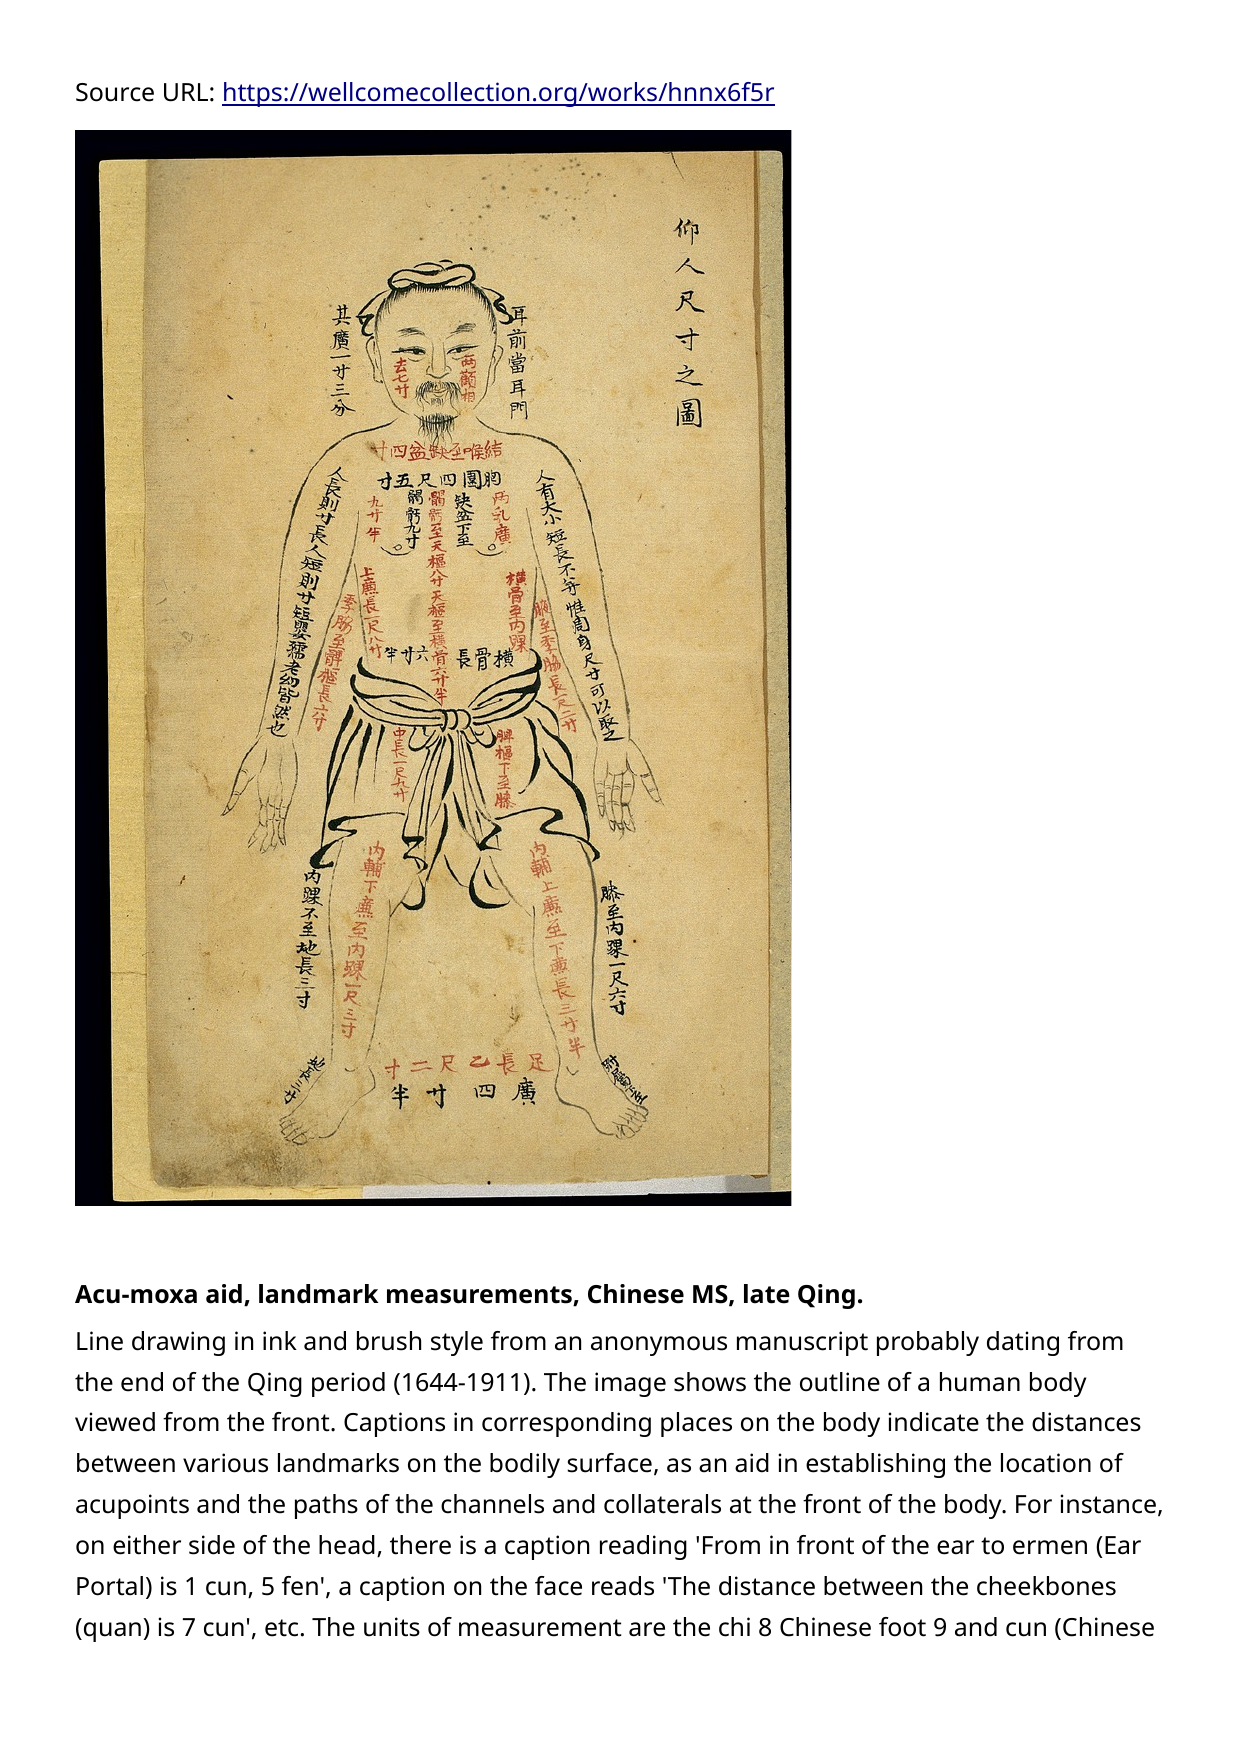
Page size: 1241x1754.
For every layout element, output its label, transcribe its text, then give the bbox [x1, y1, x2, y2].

text Line drawing in ink and brush style from an anonymous manuscript probably dating from the end of the Qing period (1644-1911). The image shows the outline of a human body viewed from the front. Captions in corresponding places on the body indicate the distances between various landmarks on the bodily surface, as an aid in establishing the location of acupoints and the paths of the channels and collaterals at the front of the body. For instance, on either side of the head, there is a caption reading 'From in front of the ear to ermen (Ear Portal) is 1 cun, 5 fen', a caption on the face reads 'The distance between the cheekbones (quan) is 7 cun', etc. The units of measurement are the chi 8 Chinese foot 9 and cun (Chinese [75, 1323, 1165, 1643]
text Source URL: https://wellcomecollection.org/works/hnnx6f5r [75, 75, 1165, 109]
picture [75, 130, 792, 1206]
subtitle Acu-moxa aid, landmark measurements, Chinese MS, late Qing. [75, 1277, 1165, 1311]
